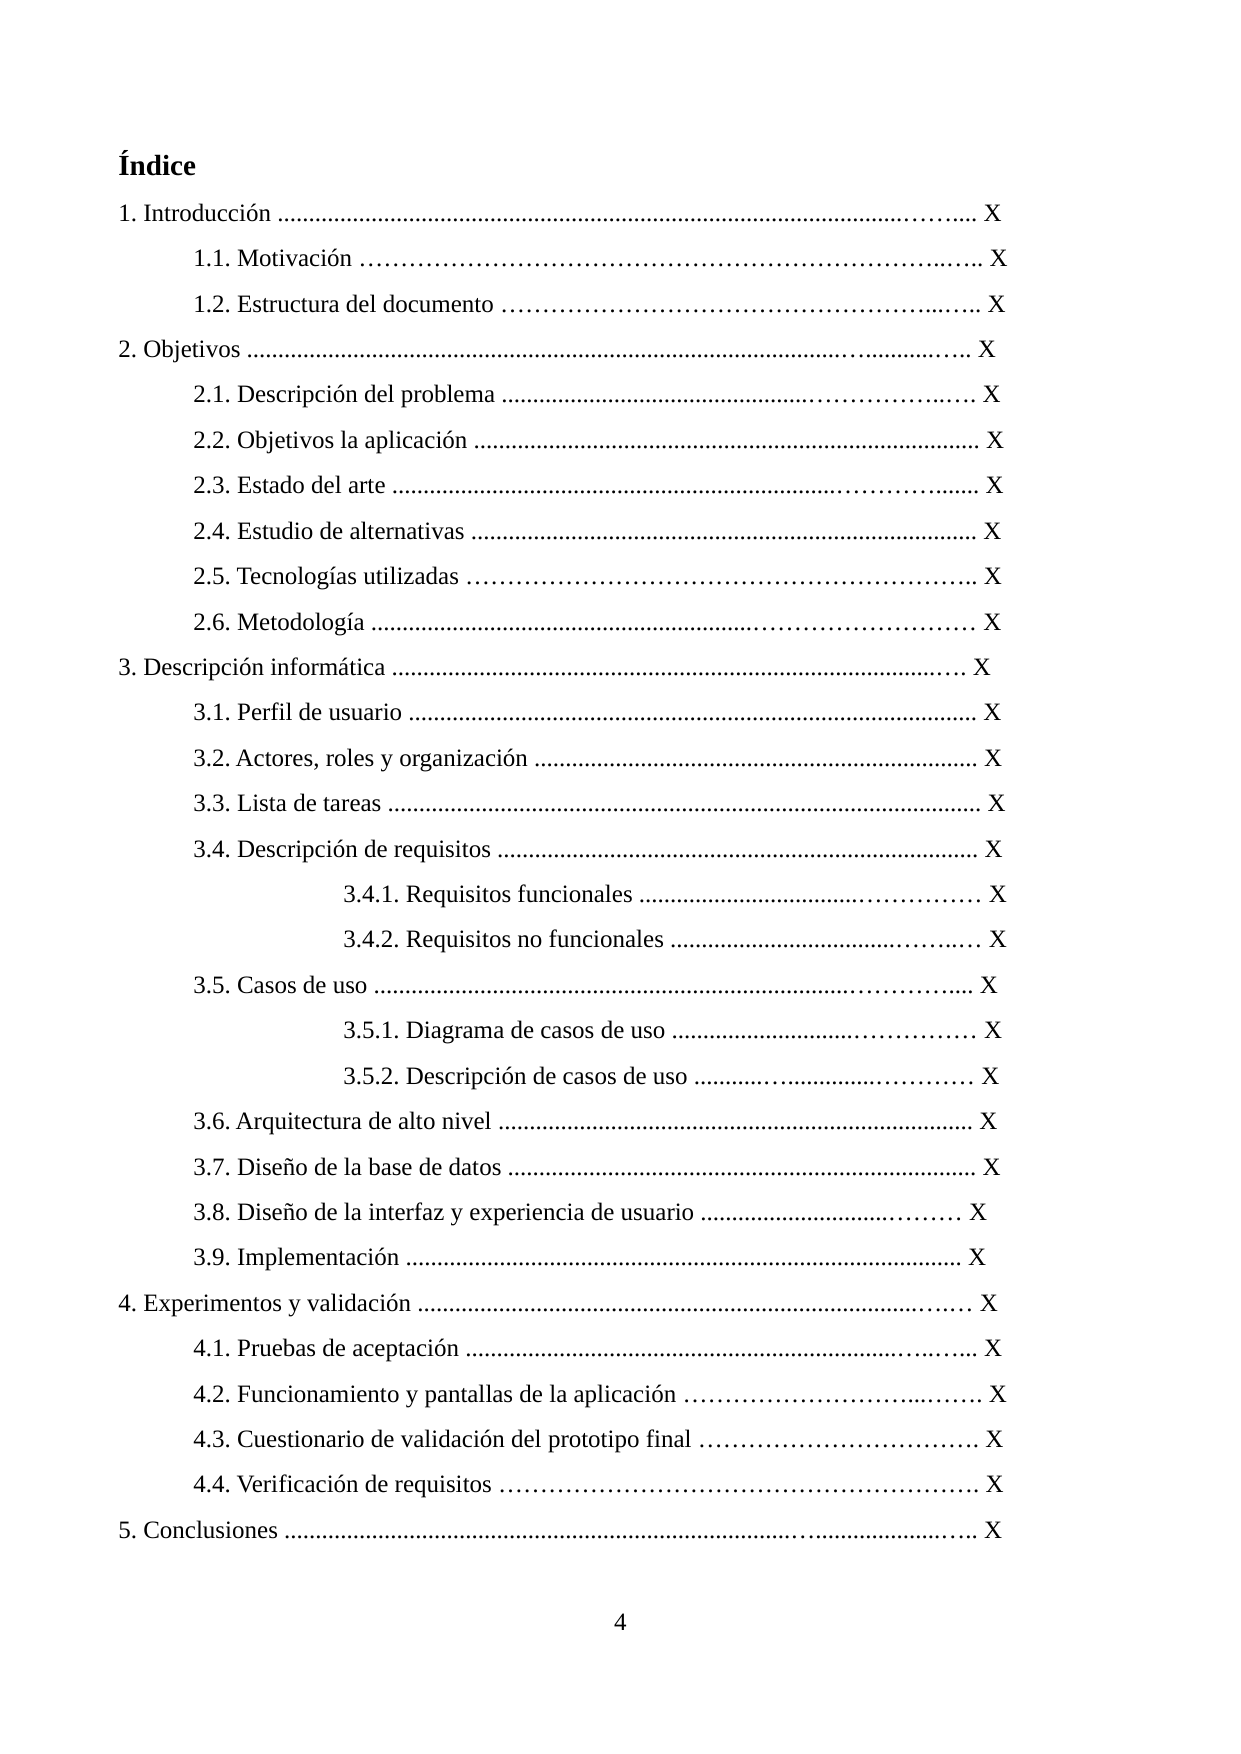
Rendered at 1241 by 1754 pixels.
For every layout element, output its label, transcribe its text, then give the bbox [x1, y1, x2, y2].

text 3.7. Diseño de la base de datos ........................................................................... X [118, 1152, 1017, 1180]
text Índice [118, 148, 1017, 181]
text 2.2. Objetivos la aplicación ................................................................................. X [118, 425, 1017, 454]
text 2.4. Estudio de alternativas ................................................................................. X [118, 516, 1017, 544]
text 2.3. Estado del arte .......................................................................…………....... X [118, 470, 1017, 499]
text 3.4. Descripción de requisitos ............................................................................. X [118, 834, 1017, 862]
text 3.5.1. Diagrama de casos de uso .............................…………… X [118, 1015, 1017, 1044]
text 2.5. Tecnologías utilizadas …………………………………………………….. X [118, 561, 1017, 590]
text 2. Objetivos ...............................................................................................…...........….. X [118, 334, 1017, 363]
text 4. Experimentos y validación ................................................................................….… X [118, 1288, 1017, 1317]
text 2.1. Descripción del problema .................................................……………..…. X [118, 379, 1017, 408]
text 1.1. Motivación ……………………………………………………………..….. X [118, 243, 1017, 272]
text 1.2. Estructura del documento ……………………………………………...….. X [118, 289, 1017, 317]
text 3.6. Arquitectura de alto nivel ............................................................................ X [118, 1106, 1017, 1135]
text 3.1. Perfil de usuario ........................................................................................... X [118, 697, 1017, 726]
text 3.4.1. Requisitos funcionales ...................................…………… X [118, 879, 1017, 908]
text 4.3. Cuestionario de validación del prototipo final ……………………………. X [118, 1424, 1017, 1453]
text 4.2. Funcionamiento y pantallas de la aplicación ………………………...……. X [118, 1379, 1017, 1407]
text 2.6. Metodología .............................................................……………………… X [118, 607, 1017, 635]
text 3.4.2. Requisitos no funcionales ....................................……..… X [118, 924, 1017, 953]
text 1. Introducción ....................................................................................................…….... X [118, 198, 1017, 227]
text 3.2. Actores, roles y organización ....................................................................... X [118, 743, 1017, 772]
text 3.8. Diseño de la interfaz y experiencia de usuario ..............................……… X [118, 1197, 1017, 1226]
text 3. Descripción informática .......................................................................................…. X [118, 652, 1017, 681]
text 3.9. Implementación ......................................................................................... X [118, 1242, 1017, 1271]
text 3.3. Lista de tareas ............................................................................................... X [118, 788, 1017, 817]
text 5. Conclusiones .................................................................................…....................….. X [118, 1515, 1017, 1544]
text 4.4. Verificación de requisitos …………………………………………………. X [118, 1469, 1017, 1498]
text 3.5.2. Descripción de casos de uso ...........…..............………… X [118, 1061, 1017, 1089]
text 3.5. Casos de uso ............................................................................………….... X [118, 970, 1017, 999]
text 4.1. Pruebas de aceptación .....................................................................…..…... X [118, 1333, 1017, 1362]
